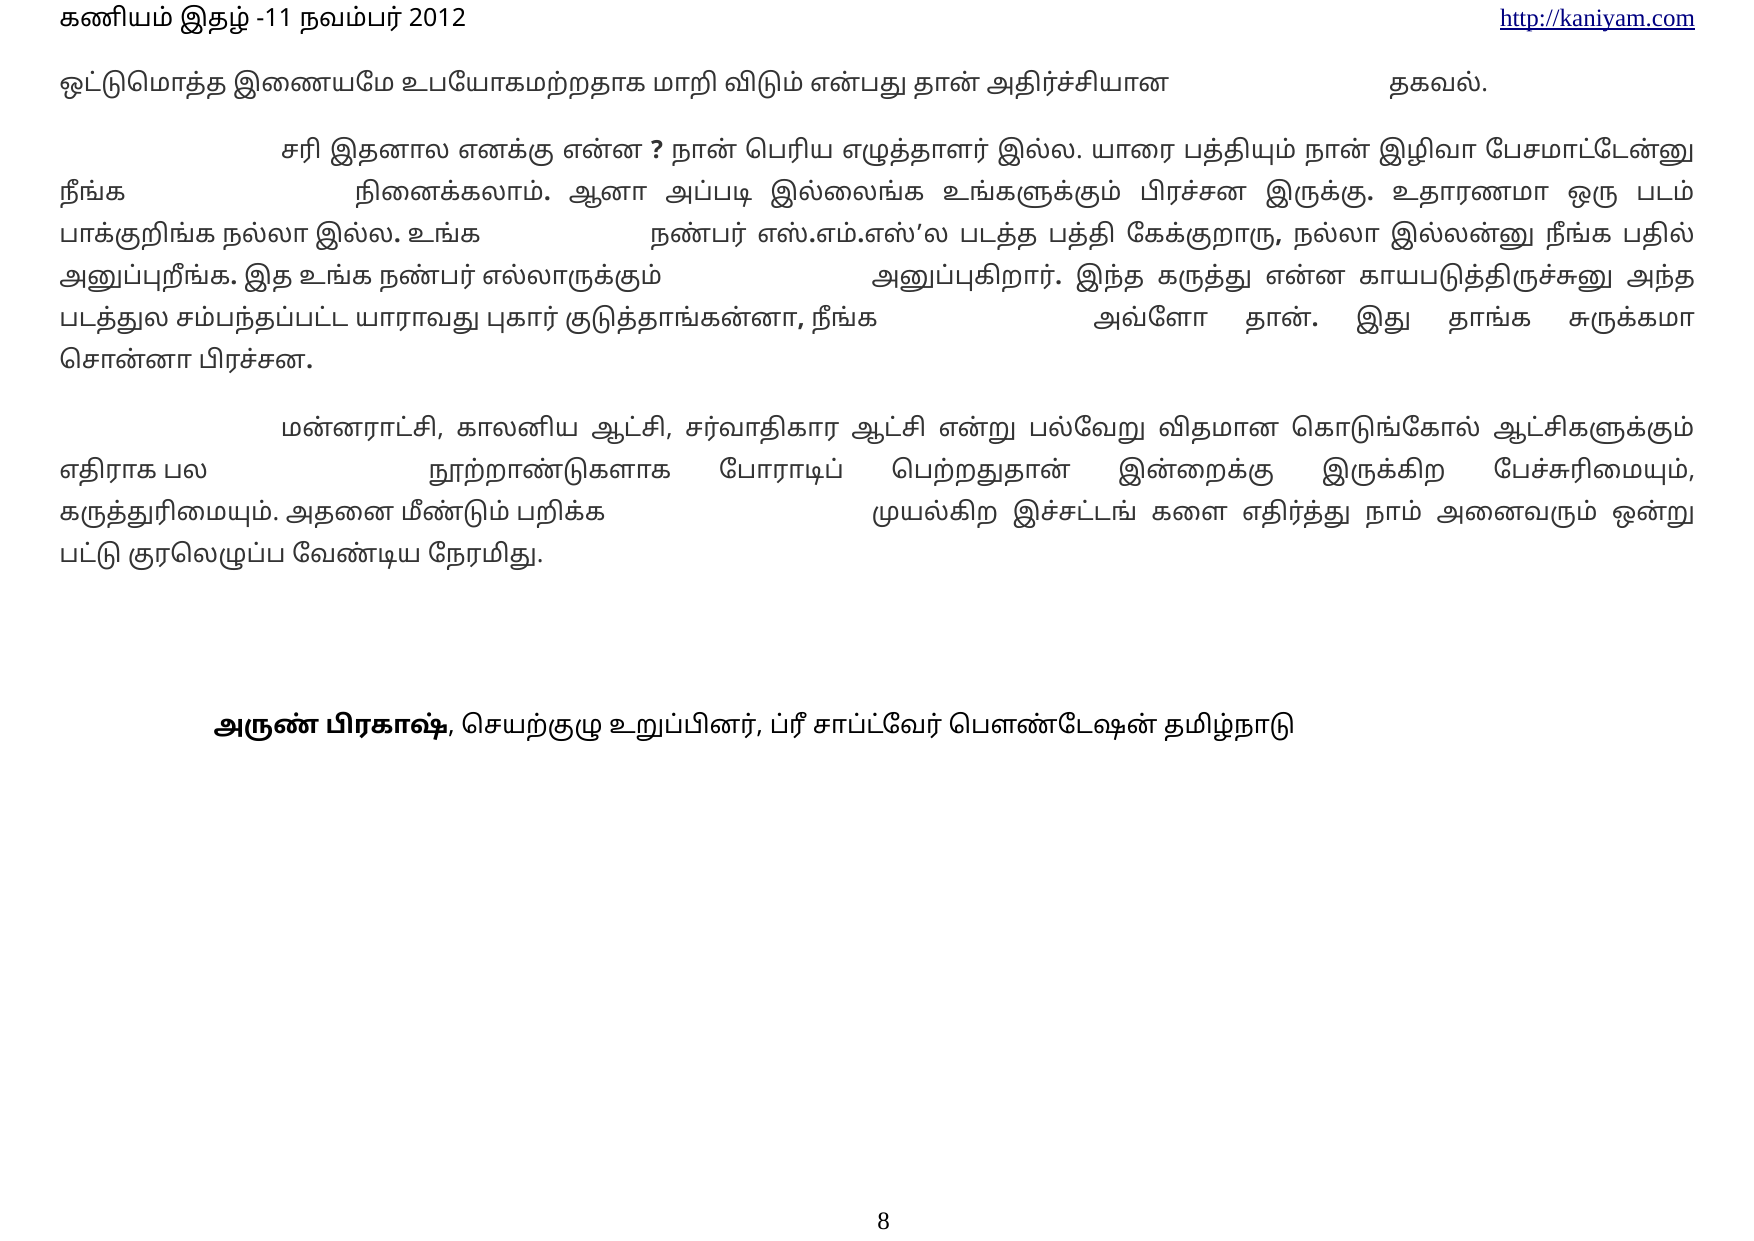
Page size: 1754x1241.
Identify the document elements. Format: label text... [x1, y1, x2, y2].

text ஒட்டுமொத்த இணையமே உபயோகமற்றதாக மாறி விடும் என்பது தான் அதிர்ச்சியான தகவல். [59, 64, 1695, 101]
text அருண் பிரகாஷ், செயற்குழு உறுப்பினர், ப்ரீ சாப்ட்வேர் பௌண்டேஷன் தமிழ்நாடு [59, 667, 1695, 743]
text சரி இதனால எனக்கு என்ன ? நான் பெரிய எழுத்தாளர் இல்ல. யாரை பத்தியும் நான் இழிவா பேசமாட்டேன்னு நீங்க நினைக்கலாம். ஆனா அப்படி இல்லைங்க உங்களுக்கும் பிரச்சன இருக்கு. உதாரணமா ஒரு படம் பாக்குறிங்க நல்லா இல்ல. உங்க நண்பர் எஸ்.எம்.எஸ்’ல படத்த பத்தி கேக்குறாரு, நல்லா இல்லன்னு நீங்க பதில் அனுப்புறீங்க. இத உங்க நண்பர் எல்லாருக்கும் அனுப்புகிறார். இந்த கருத்து என்ன காயபடுத்திருச்சுனு அந்த படத்துல சம்பந்தப்பட்ட யாராவது புகார் குடுத்தாங்கன்னா, நீங்க அவ்ளோ தான். இது தாங்க சுருக்கமா சொன்னா பிரச்சன. [59, 132, 1695, 379]
text மன்னராட்சி, காலனிய ஆட்சி, சர்வாதிகார ஆட்சி என்று பல்வேறு விதமான கொடுங்கோல் ஆட்சிகளுக்கும் எதிராக பல நூற்றாண்டுகளாக போராடிப் பெற்றதுதான் இன்றைக்கு இருக்கிற பேச்சுரிமையும், கருத்துரிமையும். அதனை மீண்டும் பறிக்க முயல்கிற இச்சட்டங் களை எதிர்த்து நாம் அனைவரும் ஒன்று பட்டு குரலெழுப்ப வேண்டிய நேரமிது. [59, 409, 1695, 572]
